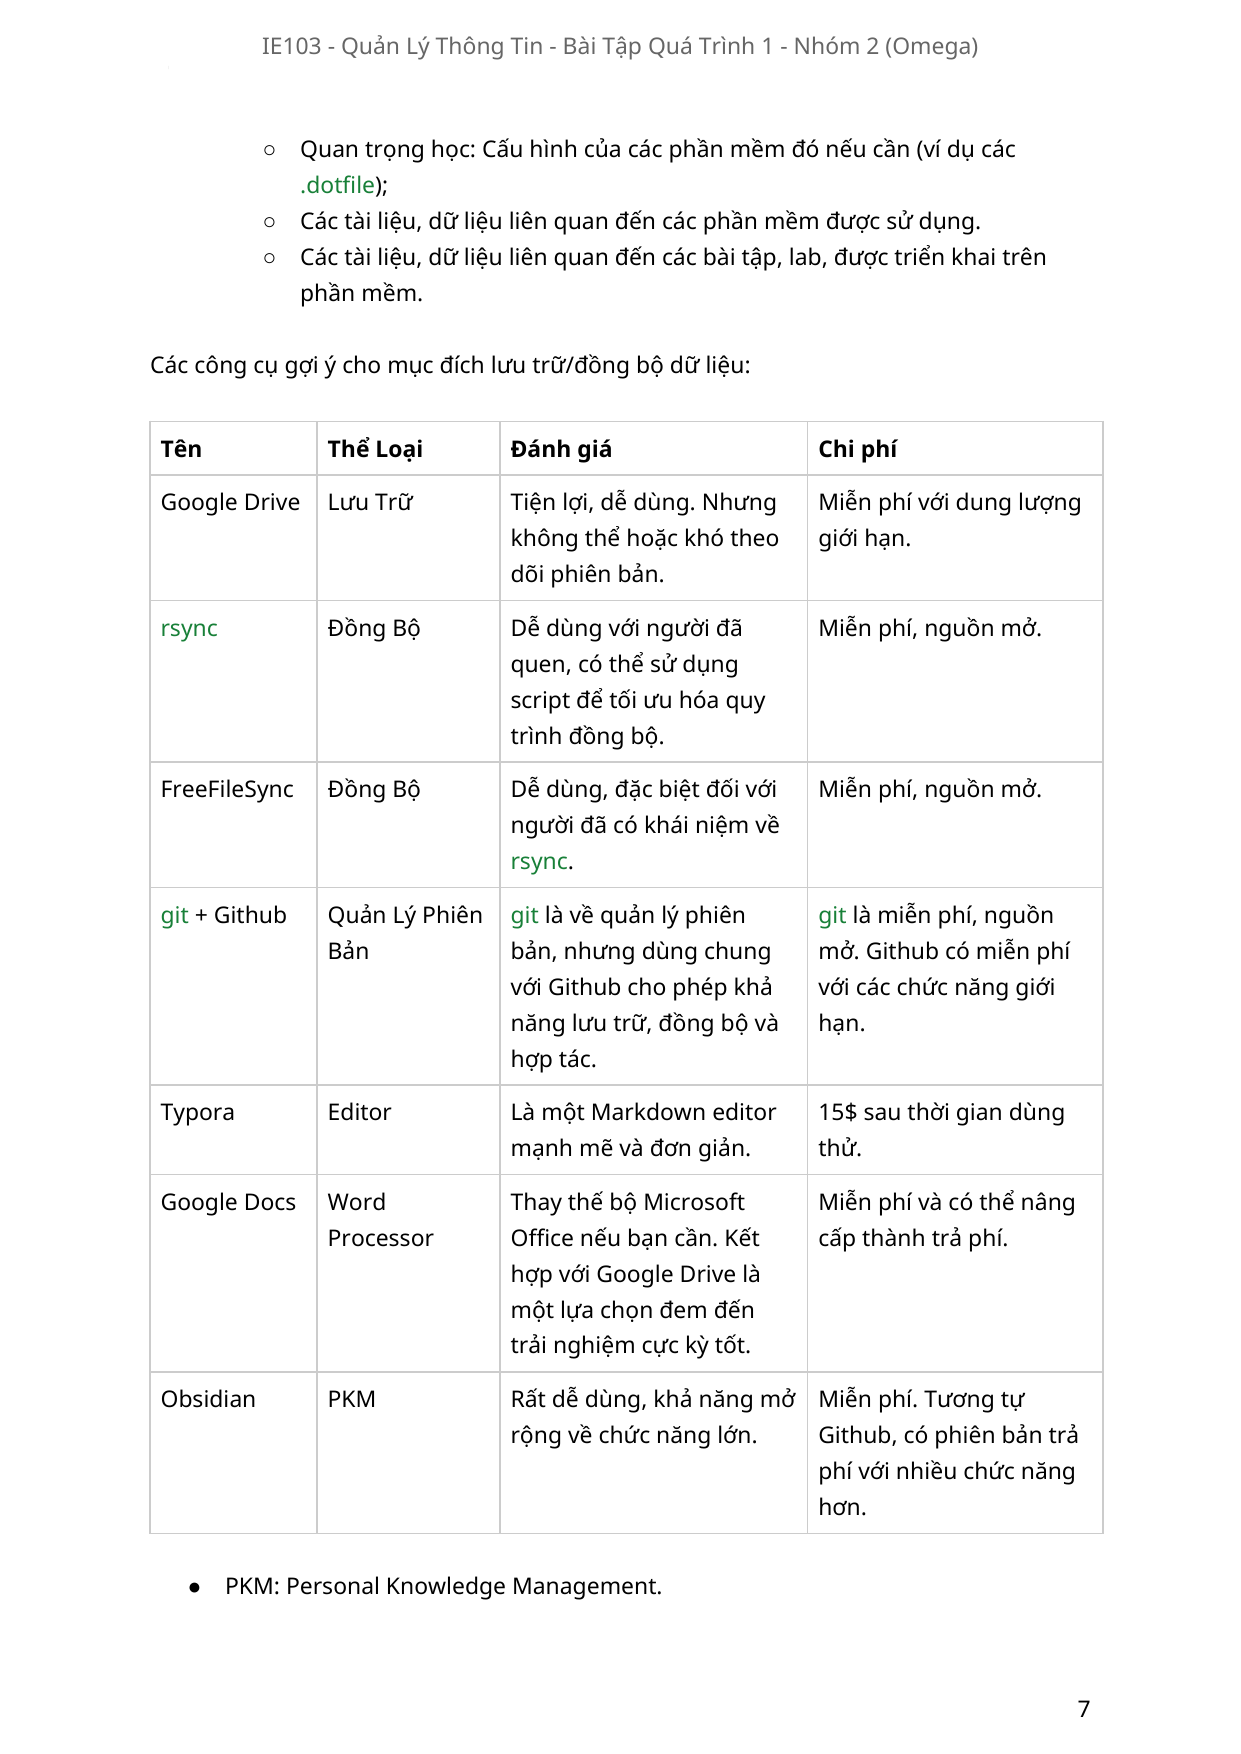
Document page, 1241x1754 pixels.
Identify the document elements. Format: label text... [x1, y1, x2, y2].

table_header Đánh giá [501, 422, 807, 474]
table_cell Miễn phí và có thể nâng cấp thành trả phí. [808, 1175, 1102, 1371]
table_cell Editor [318, 1086, 499, 1174]
table_cell Typora [151, 1086, 316, 1174]
table_cell git là miễn phí, nguồn mở. Github có miễn phí với các chức năng giới hạn. [808, 888, 1102, 1084]
table_cell Quản Lý Phiên Bản [318, 888, 499, 1084]
table_cell Rất dễ dùng, khả năng mở rộng về chức năng lớn. [501, 1373, 807, 1533]
table_cell Tiện lợi, dễ dùng. Nhưng không thể hoặc khó theo dõi phiên bản. [501, 476, 807, 600]
table_cell Miễn phí. Tương tự Github, có phiên bản trả phí với nhiều chức năng hơn. [808, 1373, 1102, 1533]
table_cell Miễn phí với dung lượng giới hạn. [808, 476, 1102, 600]
table_cell Thay thế bộ Microsoft Office nếu bạn cần. Kết hợp với Google Drive là một lựa chọn đem đến trải nghiệm cực kỳ tốt. [501, 1175, 807, 1371]
table_cell FreeFileSync [151, 763, 316, 887]
list PKM: Personal Knowledge Management. [187, 1570, 1090, 1601]
text Các công cụ gợi ý cho mục đích lưu trữ/đồng bộ dữ liệu: [150, 349, 1090, 380]
list Các tài liệu, dữ liệu liên quan đến các bài tập, lab, được triển khai trên phần mềm. [262, 241, 1090, 308]
table_cell Google Drive [151, 476, 316, 600]
table_cell 15$ sau thời gian dùng thử. [808, 1086, 1102, 1174]
table_cell Là một Markdown editor mạnh mẽ và đơn giản. [501, 1086, 807, 1174]
table_cell Google Docs [151, 1175, 316, 1371]
table_cell Miễn phí, nguồn mở. [808, 763, 1102, 887]
table_cell Obsidian [151, 1373, 316, 1533]
list Quan trọng học: Cấu hình của các phần mềm đó nếu cần (ví dụ các .dotfile); [262, 133, 1090, 200]
table_cell Word Processor [318, 1175, 499, 1371]
table_cell git + Github [151, 888, 316, 1084]
table_cell Đồng Bộ [318, 763, 499, 887]
table_header Thể Loại [318, 422, 499, 474]
list Các tài liệu, dữ liệu liên quan đến các phần mềm được sử dụng. [262, 205, 1090, 236]
table_header Tên [151, 422, 316, 474]
table_header Chi phí [808, 422, 1102, 474]
table_cell PKM [318, 1373, 499, 1533]
table_cell Dễ dùng với người đã quen, có thể sử dụng script để tối ưu hóa quy trình đồng bộ. [501, 601, 807, 761]
table_cell Miễn phí, nguồn mở. [808, 601, 1102, 761]
table_cell git là về quản lý phiên bản, nhưng dùng chung với Github cho phép khả năng lưu trữ, đồng bộ và hợp tác. [501, 888, 807, 1084]
table_cell Dễ dùng, đặc biệt đối với người đã có khái niệm về rsync. [501, 763, 807, 887]
table_cell Lưu Trữ [318, 476, 499, 600]
table_cell Đồng Bộ [318, 601, 499, 761]
table_cell rsync [151, 601, 316, 761]
